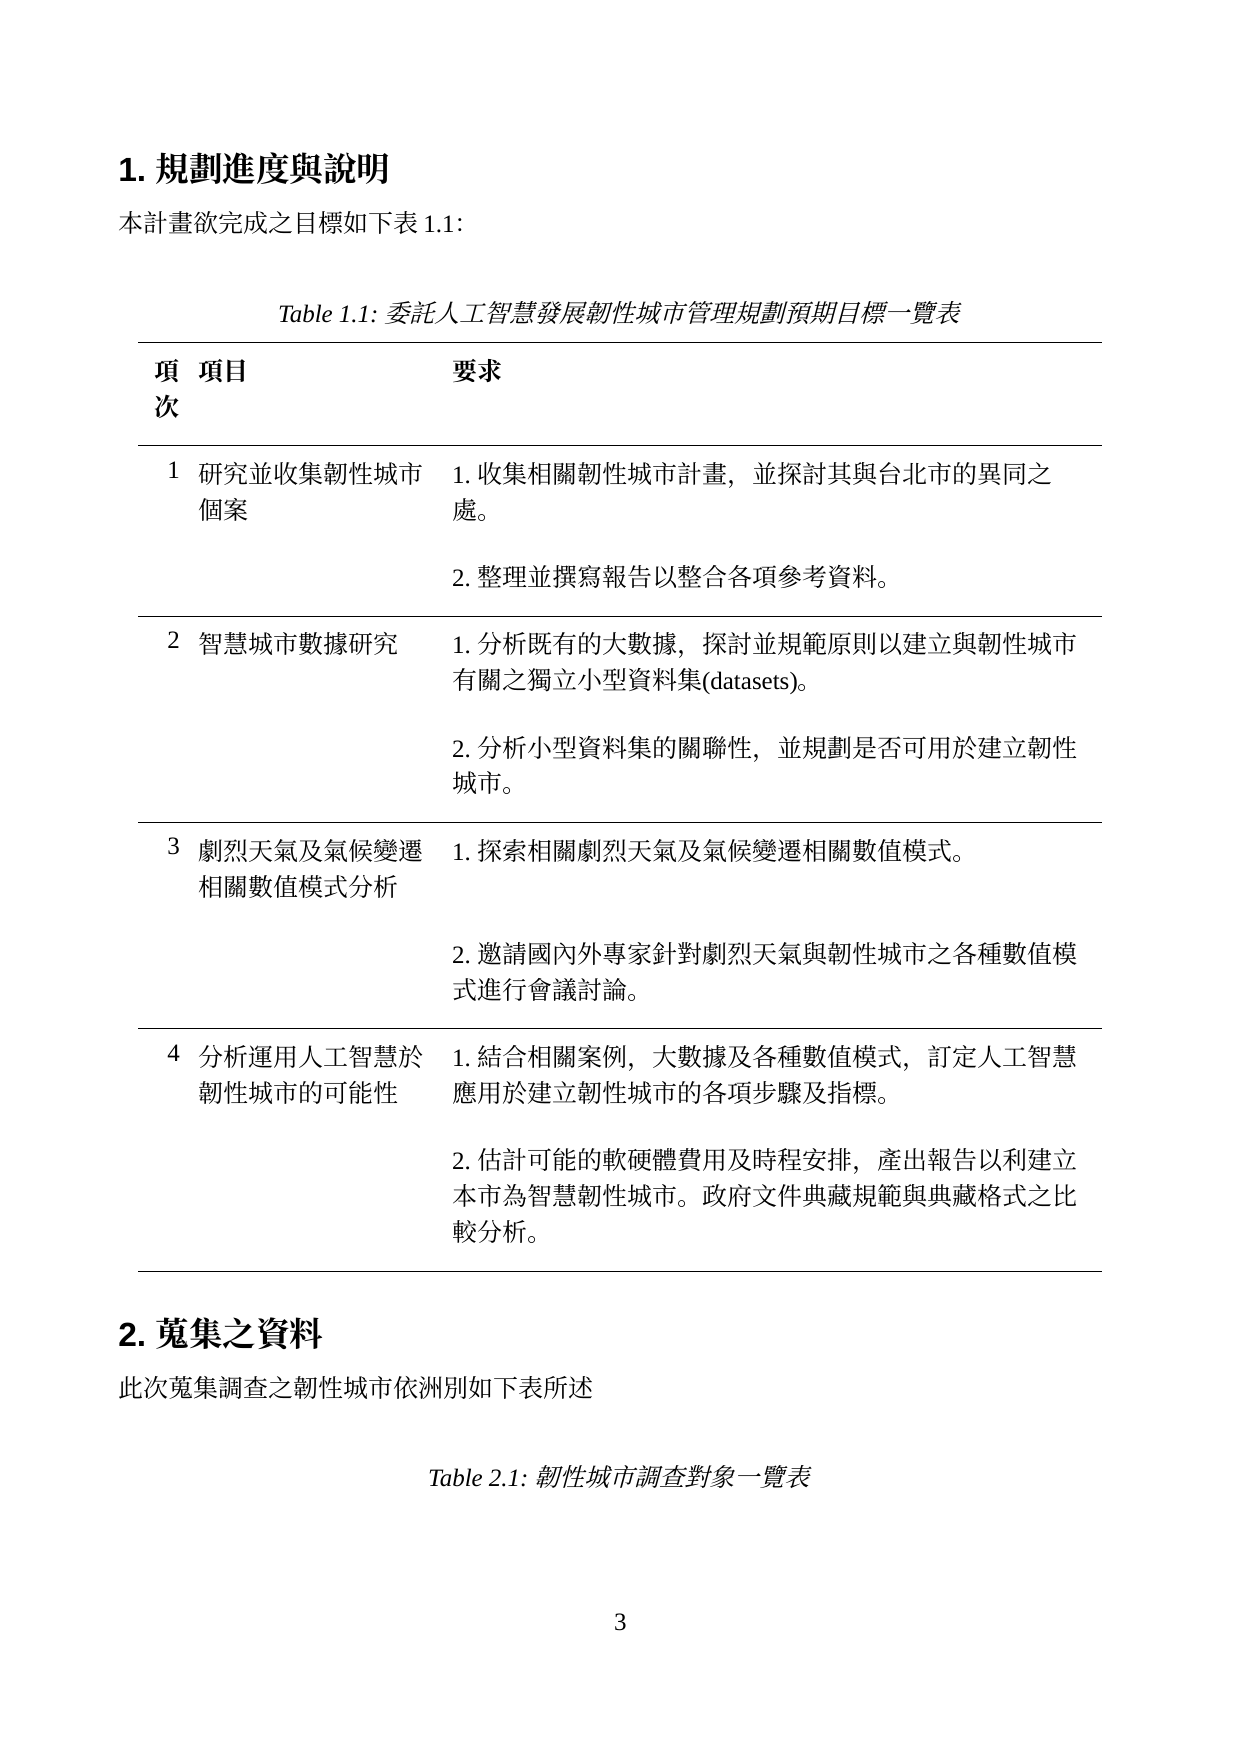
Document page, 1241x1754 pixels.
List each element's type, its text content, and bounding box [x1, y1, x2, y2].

table_cell 2 [138, 617, 189, 719]
table_cell [138, 719, 189, 822]
table_cell [138, 1132, 189, 1271]
table_cell 1. 結合相關案例，大數據及各種數值模式，訂定人工智慧應用於建立韌性城市的各項步驟及指標。 [443, 1029, 1102, 1132]
table_cell [189, 925, 442, 1028]
table_cell 1. 收集相關韌性城市計畫，並探討其與台北市的異同之處。 [443, 446, 1102, 548]
table_cell 劇烈天氣及氣候變遷相關數值模式分析 [189, 823, 442, 925]
table_cell 3 [138, 823, 189, 925]
table_cell 智慧城市數據研究 [189, 617, 442, 719]
table_header 項次 [138, 343, 189, 445]
subtitle 規劃進度與說明 [118, 143, 1122, 191]
text 此次蒐集調查之韌性城市依洲別如下表所述 [118, 1368, 1122, 1433]
table_cell 1. 探索相關劇烈天氣及氣候變遷相關數值模式。 [443, 823, 1102, 925]
table_cell 2. 整理並撰寫報告以整合各項參考資料。 [443, 549, 1102, 616]
table_cell [189, 1132, 442, 1271]
table_cell 2. 估計可能的軟硬體費用及時程安排，產出報告以利建立本市為智慧韌性城市。政府文件典藏規範與典藏格式之比較分析。 [443, 1132, 1102, 1271]
table_cell 4 [138, 1029, 189, 1132]
table_cell 研究並收集韌性城市個案 [189, 446, 442, 548]
table_cell [138, 549, 189, 616]
text Table 1.1: 委託人工智慧發展韌性城市管理規劃預期目標一覽表 [118, 293, 1122, 329]
text Table 2.1: 韌性城市調查對象一覽表 [118, 1458, 1122, 1494]
table_cell [138, 925, 189, 1028]
table_cell [189, 549, 442, 616]
text 本計畫欲完成之目標如下表1.1： [118, 204, 1122, 268]
subtitle 蒐集之資料 [118, 1307, 1122, 1356]
table_cell [189, 719, 442, 822]
table_cell 1 [138, 446, 189, 548]
table_cell 2. 邀請國內外專家針對劇烈天氣與韌性城市之各種數值模式進行會議討論。 [443, 925, 1102, 1028]
table_cell 2. 分析小型資料集的關聯性，並規劃是否可用於建立韌性城市。 [443, 719, 1102, 822]
table_cell 分析運用人工智慧於韌性城市的可能性 [189, 1029, 442, 1132]
table_header 要求 [443, 343, 1102, 445]
table_header 項目 [189, 343, 442, 445]
table_cell 1. 分析既有的大數據，探討並規範原則以建立與韌性城市有關之獨立小型資料集(datasets)。 [443, 617, 1102, 719]
